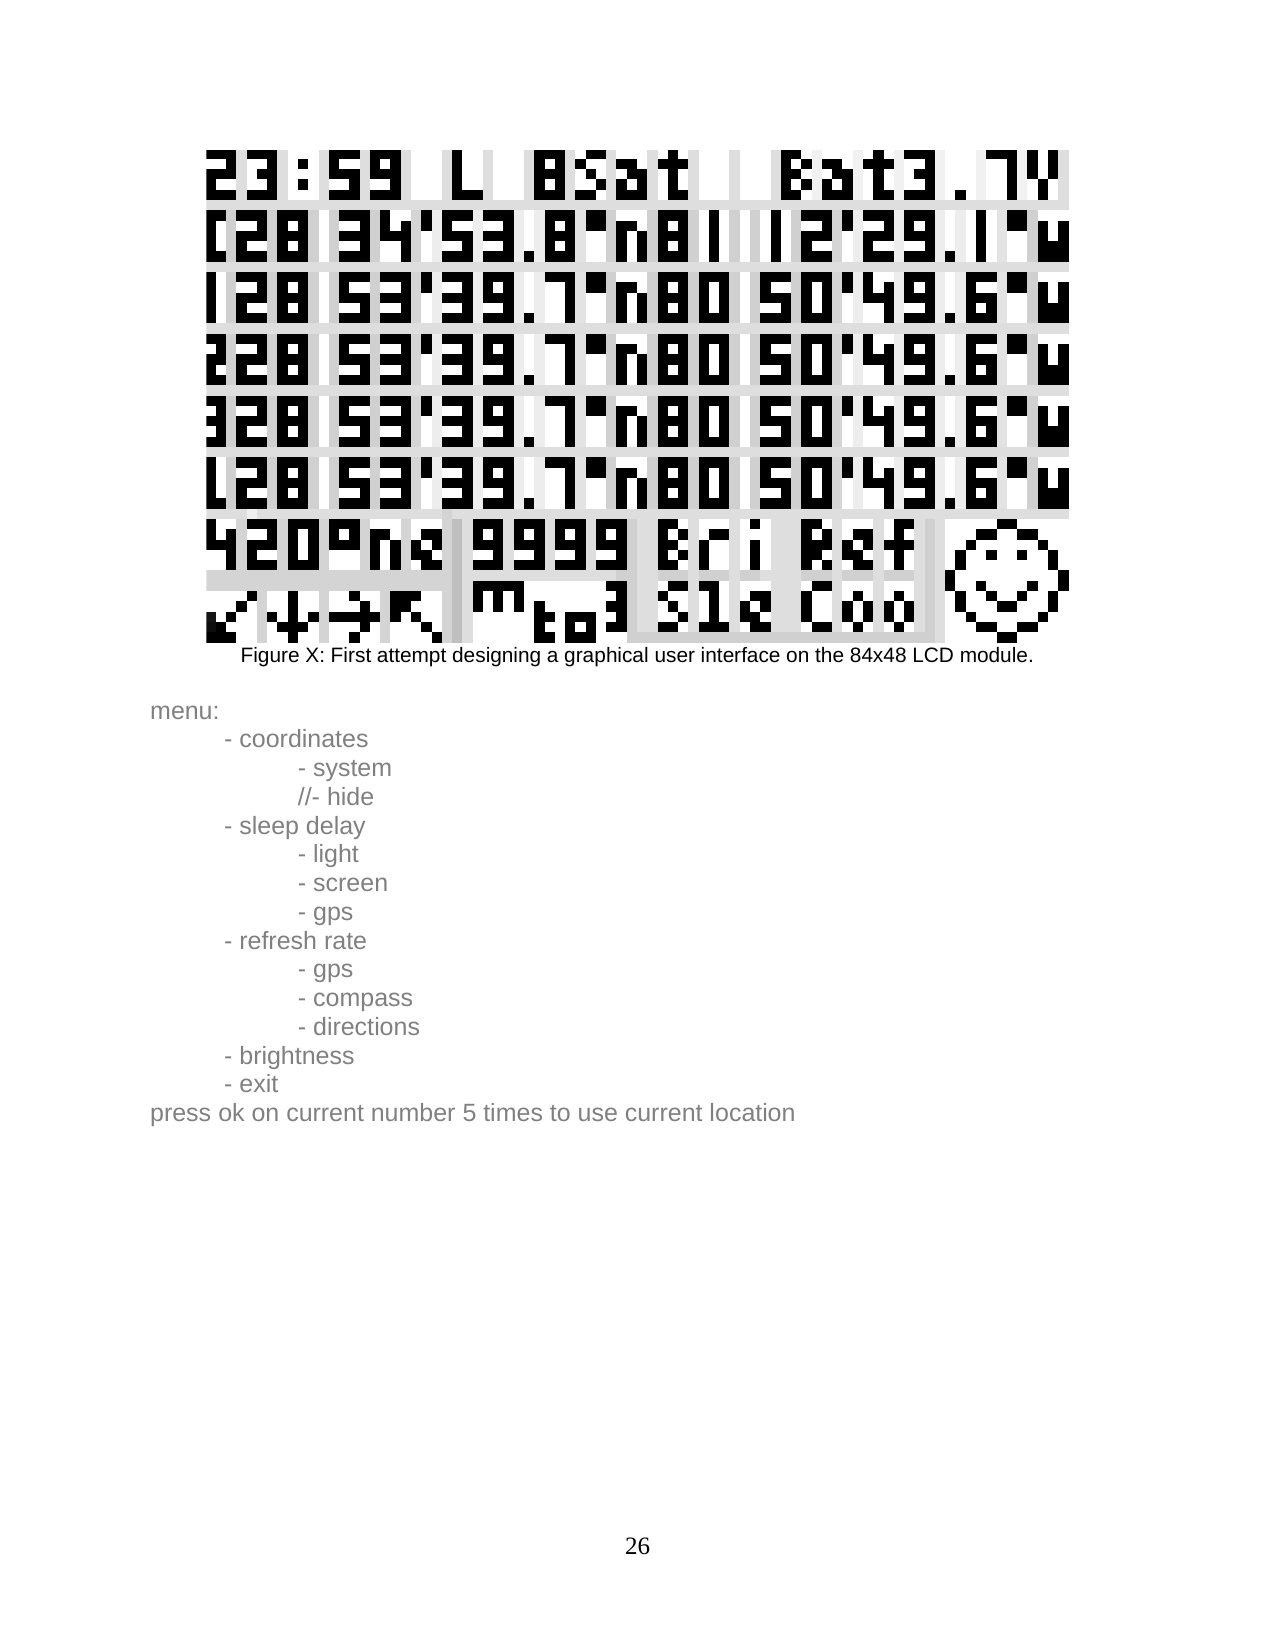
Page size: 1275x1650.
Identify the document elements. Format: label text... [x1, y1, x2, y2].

text - gps [150, 954, 1125, 983]
text - brightness [150, 1041, 1125, 1069]
text - sleep delay [150, 811, 1125, 839]
text Figure X: First attempt designing a graphical user interface on the 84x48 LCD module. [150, 643, 1125, 667]
picture [206, 150, 1069, 643]
text - compass [150, 983, 1125, 1012]
text - light [150, 839, 1125, 868]
text //- hide [150, 782, 1125, 811]
text menu: [150, 696, 1125, 724]
text - exit [150, 1069, 1125, 1098]
text - gps [150, 897, 1125, 926]
text - system [150, 753, 1125, 782]
text - coordinates [150, 724, 1125, 753]
text - refresh rate [150, 926, 1125, 954]
text - directions [150, 1012, 1125, 1041]
text press ok on current number 5 times to use current location [150, 1098, 1125, 1127]
text - screen [150, 868, 1125, 897]
